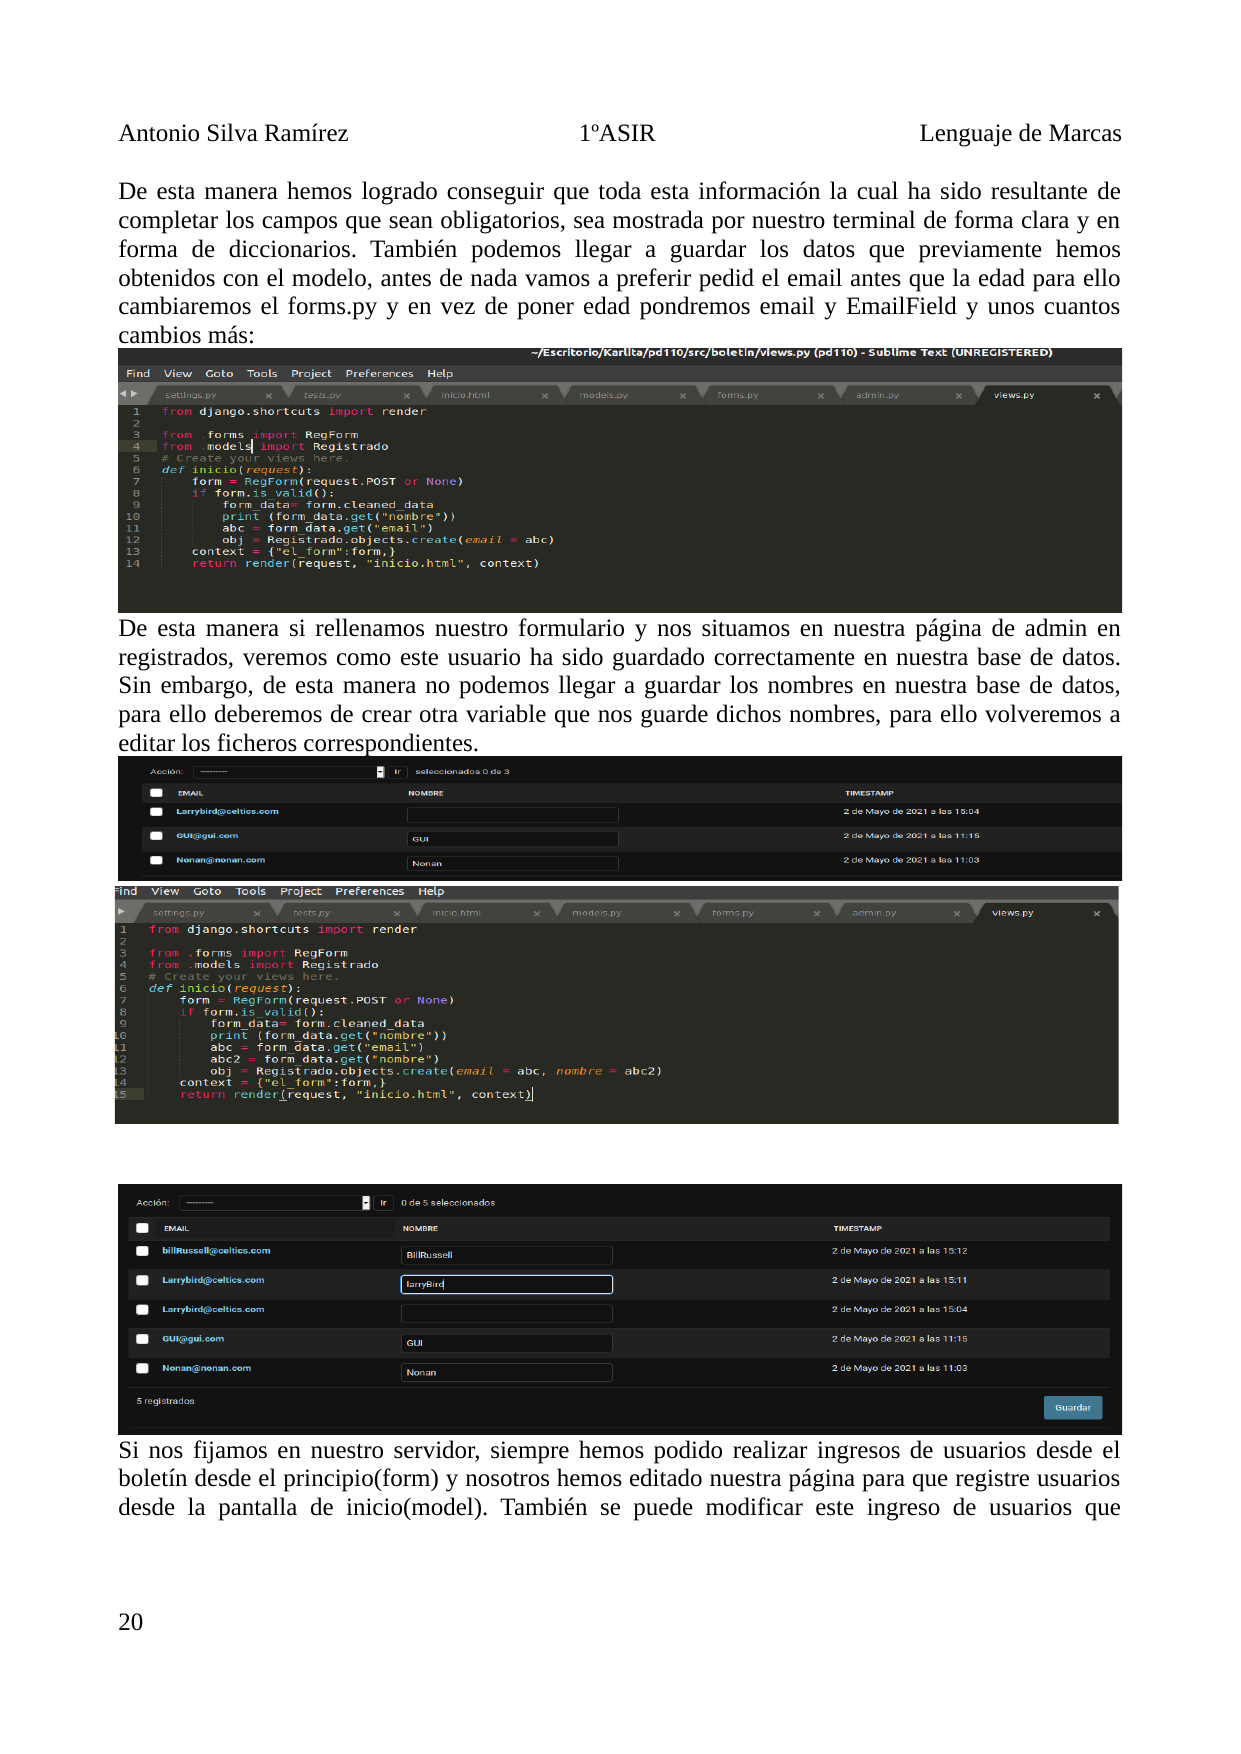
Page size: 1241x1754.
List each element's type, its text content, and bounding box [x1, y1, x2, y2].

picture [118, 348, 1123, 613]
picture [118, 756, 1123, 881]
text Si nos fijamos en nuestro servidor, siempre hemos podido realizar ingresos de usuarios desde el boletín desde el principio(form) y nosotros hemos editado nuestra página para que registre usuarios desde la pantalla de inicio(model). También se puede modificar este ingreso de usuarios que [118, 1435, 1122, 1521]
picture [114, 886, 1119, 1124]
text De esta manera hemos logrado conseguir que toda esta información la cual ha sido resultante de completar los campos que sean obligatorios, sea mostrada por nuestro terminal de forma clara y en forma de diccionarios. También podemos llegar a guardar los datos que previamente hemos obtenidos con el modelo, antes de nada vamos a preferir pedid el email antes que la edad para ello cambiaremos el forms.py y en vez de poner edad pondremos email y EmailField y unos cuantos cambios más: [118, 176, 1122, 348]
picture [118, 1184, 1123, 1435]
text De esta manera si rellenamos nuestro formulario y nos situamos en nuestra página de admin en registrados, veremos como este usuario ha sido guardado correctamente en nuestra base de datos. Sin embargo, de esta manera no podemos llegar a guardar los nombres en nuestra base de datos, para ello deberemos de crear otra variable que nos guarde dichos nombres, para ello volveremos a editar los ficheros correspondientes. [118, 613, 1122, 756]
